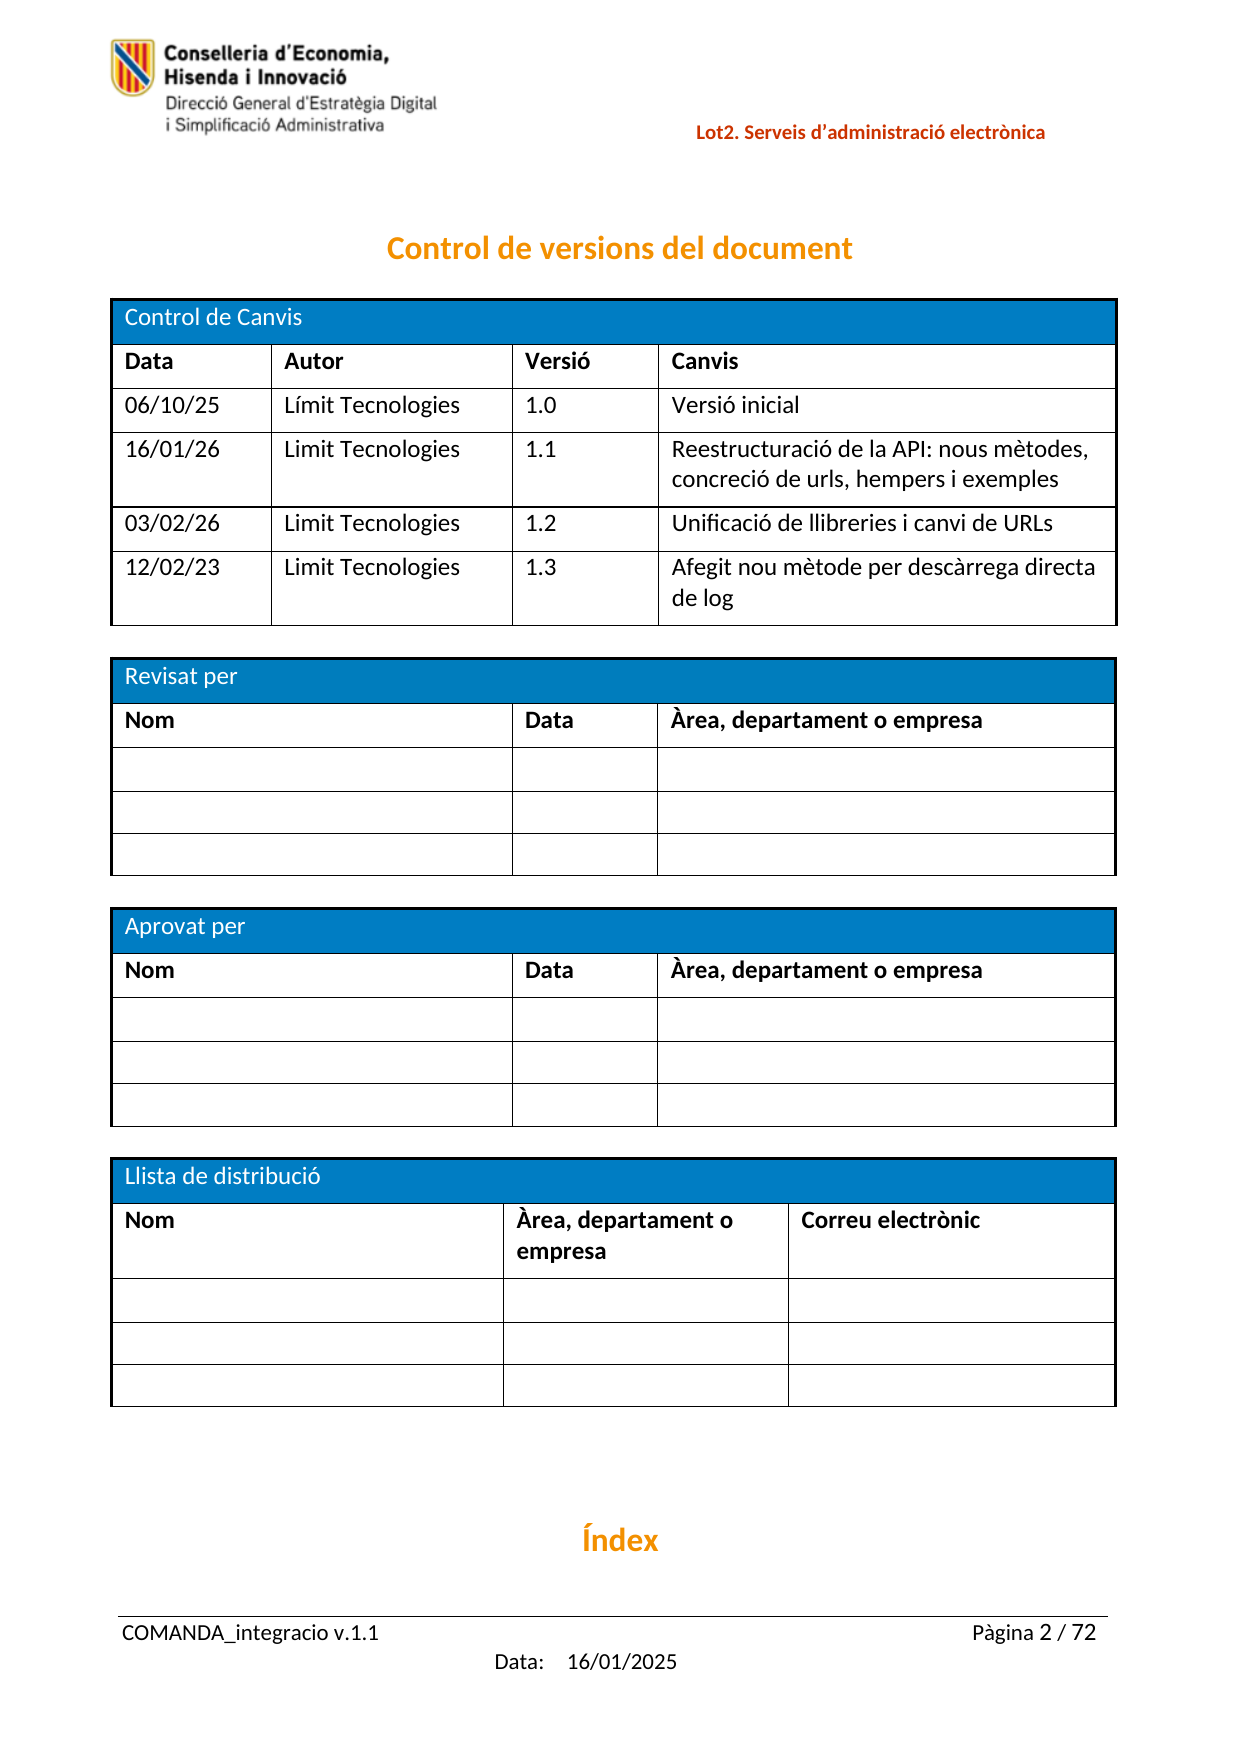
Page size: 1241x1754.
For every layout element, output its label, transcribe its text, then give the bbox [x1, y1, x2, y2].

table_cell Limit Tecnologies [272, 433, 512, 506]
table_cell [113, 1323, 503, 1364]
table_cell 16/01/26 [113, 433, 271, 506]
table_cell [504, 1365, 788, 1406]
table_cell Correu electrònic [789, 1204, 1114, 1278]
table_cell Unificació de llibreries i canvi de URLs [659, 508, 1115, 551]
table_cell Àrea, departament o empresa [658, 704, 1114, 747]
table_cell Afegit nou mètode per descàrrega directa de log [659, 552, 1115, 625]
table_cell [789, 1365, 1114, 1406]
table_cell [658, 998, 1114, 1041]
table_cell Nom [113, 704, 512, 747]
table_cell Límit Tecnologies [272, 389, 512, 432]
table_cell [658, 792, 1114, 833]
table_header Control de Canvis [113, 301, 1115, 344]
table_cell Àrea, departament o empresa [658, 954, 1114, 997]
table_cell 06/10/25 [113, 389, 271, 432]
table_cell [658, 1042, 1114, 1083]
table_cell [658, 1084, 1114, 1126]
subtitle Control de versions del document [118, 227, 1122, 268]
table_cell [504, 1279, 788, 1322]
table_cell [513, 1084, 657, 1126]
table_cell Canvis [659, 345, 1115, 388]
table_cell 1.0 [513, 389, 658, 432]
table_cell [113, 1279, 503, 1322]
table_cell [113, 998, 512, 1041]
table_cell 1.3 [513, 552, 658, 625]
table_cell [658, 834, 1114, 875]
table_cell [658, 748, 1114, 791]
table_cell Nom [113, 1204, 503, 1278]
table_cell 12/02/23 [113, 552, 271, 625]
table_cell 1.2 [513, 508, 658, 551]
table_cell Autor [272, 345, 512, 388]
table_cell [513, 998, 657, 1041]
table_cell [113, 834, 512, 875]
table_cell [113, 748, 512, 791]
table_cell [789, 1323, 1114, 1364]
table_cell Reestructuració de la API: nous mètodes, concreció de urls, hempers i exemples [659, 433, 1115, 506]
table_cell [513, 792, 657, 833]
table_cell [513, 834, 657, 875]
table_cell Data [513, 954, 657, 997]
table_cell Versió [513, 345, 658, 388]
table_cell Limit Tecnologies [272, 552, 512, 625]
table_cell Data [513, 704, 657, 747]
table_cell [504, 1323, 788, 1364]
table_cell Data [113, 345, 271, 388]
table_cell [513, 748, 657, 791]
table_cell [113, 1365, 503, 1406]
table_cell Àrea, departament o empresa [504, 1204, 788, 1278]
table_cell Nom [113, 954, 512, 997]
table_cell [789, 1279, 1114, 1322]
table_header Llista de distribució [113, 1160, 1114, 1203]
table_cell [513, 1042, 657, 1083]
text Índex [118, 1519, 1122, 1560]
table_header Revisat per [113, 660, 1114, 703]
table_cell 03/02/26 [113, 508, 271, 551]
table_cell Limit Tecnologies [272, 508, 512, 551]
table_cell [113, 1042, 512, 1083]
table_cell Versió inicial [659, 389, 1115, 432]
table_header Aprovat per [113, 910, 1114, 953]
table_cell 1.1 [513, 433, 658, 506]
table_cell [113, 792, 512, 833]
picture [100, 26, 467, 156]
table_cell [113, 1084, 512, 1126]
